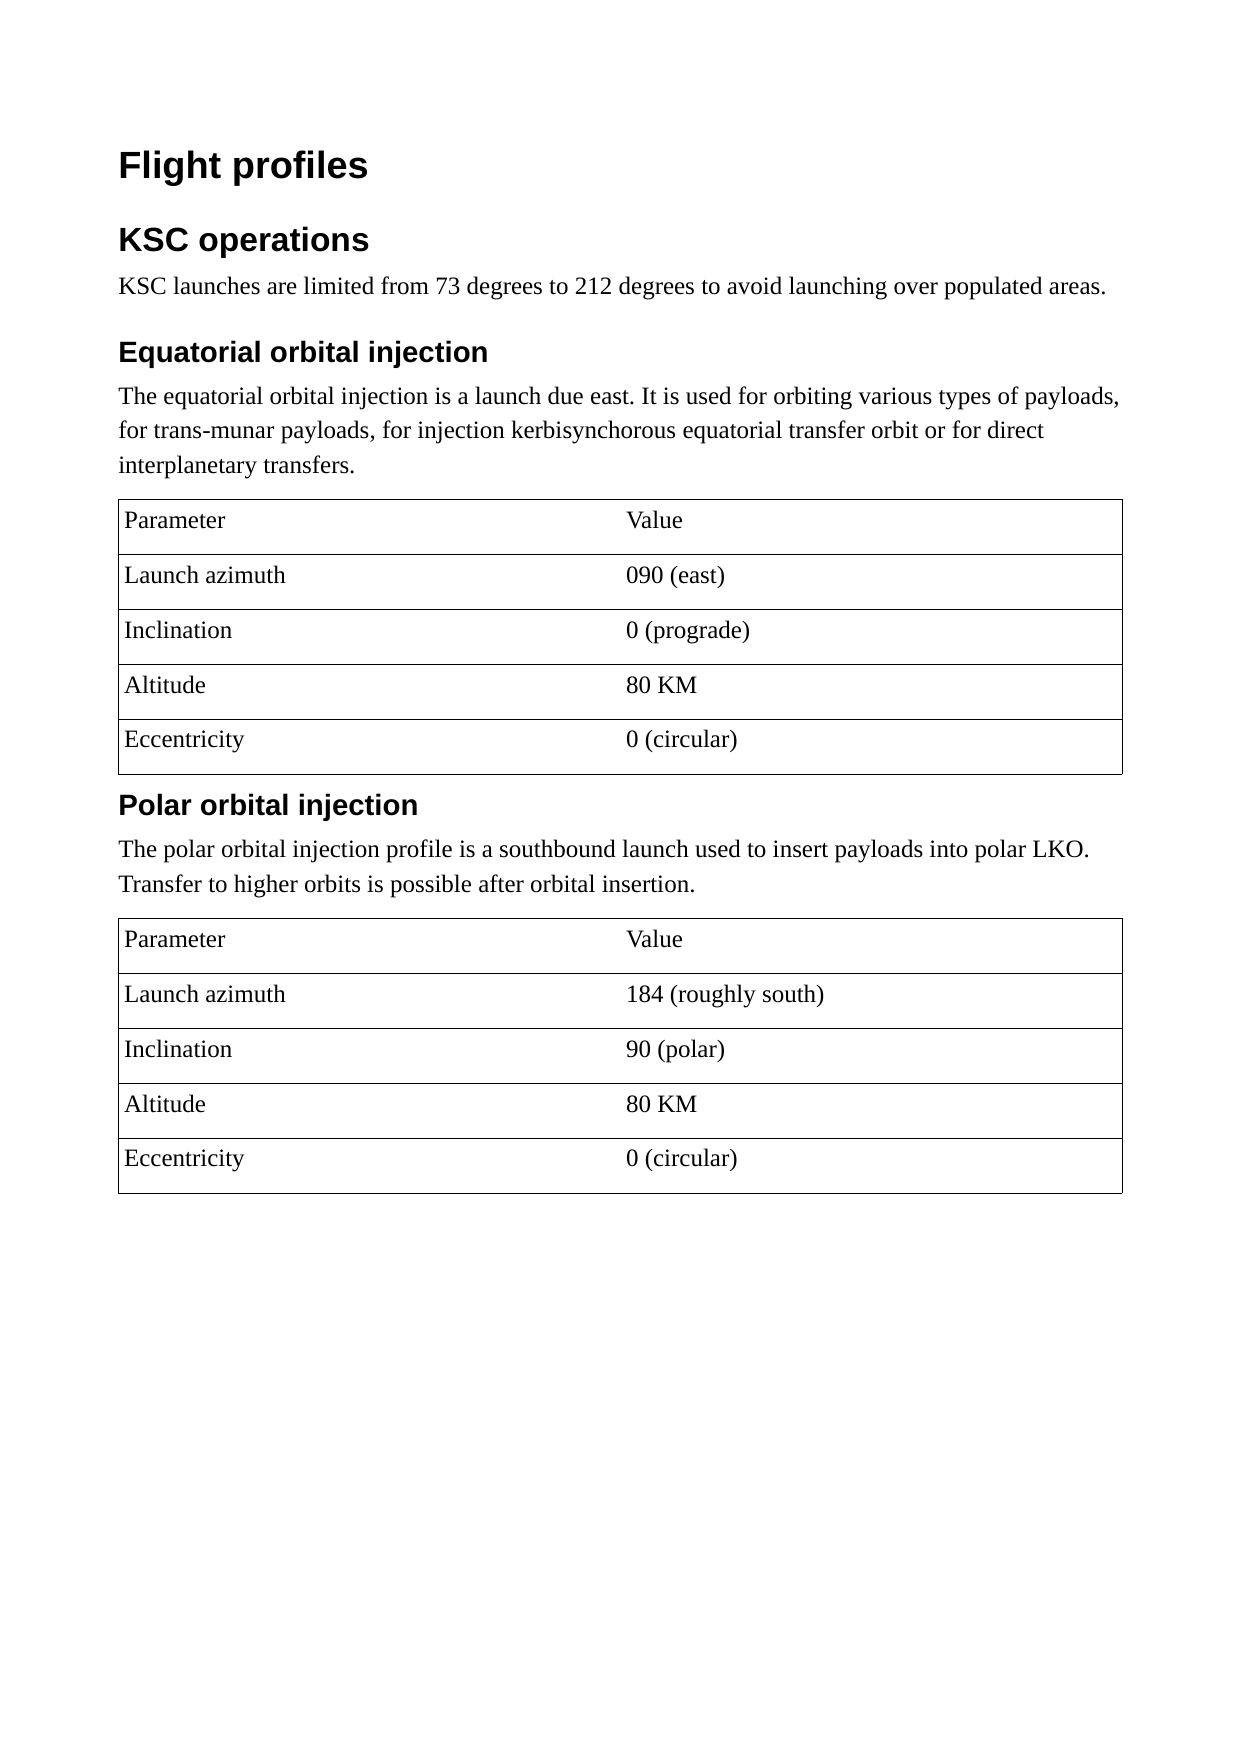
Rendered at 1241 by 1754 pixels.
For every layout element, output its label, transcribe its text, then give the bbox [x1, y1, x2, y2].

table_cell 090 (east) [620, 555, 1122, 609]
table_cell 80 KM [620, 1084, 1122, 1138]
table_cell 80 KM [620, 665, 1122, 719]
table_header Value [620, 500, 1122, 554]
table_cell 90 (polar) [620, 1029, 1122, 1083]
text KSC launches are limited from 73 degrees to 212 degrees to avoid launching over populated areas. [118, 271, 1122, 300]
table_cell Eccentricity [119, 720, 620, 774]
table_cell Inclination [119, 610, 620, 664]
table_cell Launch azimuth [119, 555, 620, 609]
table_cell Launch azimuth [119, 974, 620, 1028]
table_cell Eccentricity [119, 1139, 620, 1193]
table_cell 0 (circular) [620, 720, 1122, 774]
subtitle Equatorial orbital injection [118, 335, 1122, 369]
table_cell 0 (circular) [620, 1139, 1122, 1193]
table_cell Inclination [119, 1029, 620, 1083]
table_cell Altitude [119, 1084, 620, 1138]
text The equatorial orbital injection is a launch due east. It is used for orbiting various types of payloads, for trans-munar payloads, for injection kerbisynchorous equatorial transfer orbit or for direct interplanetary transfers. [118, 381, 1122, 479]
subtitle Polar orbital injection [118, 788, 1122, 822]
table_cell Altitude [119, 665, 620, 719]
subtitle Flight profiles [118, 143, 1122, 187]
table_header Parameter [119, 500, 620, 554]
text The polar orbital injection profile is a southbound launch used to insert payloads into polar LKO. Transfer to higher orbits is possible after orbital insertion. [118, 834, 1122, 898]
table_header Parameter [119, 919, 620, 973]
subtitle KSC operations [118, 220, 1122, 259]
table_cell 184 (roughly south) [620, 974, 1122, 1028]
table_header Value [620, 919, 1122, 973]
table_cell 0 (prograde) [620, 610, 1122, 664]
